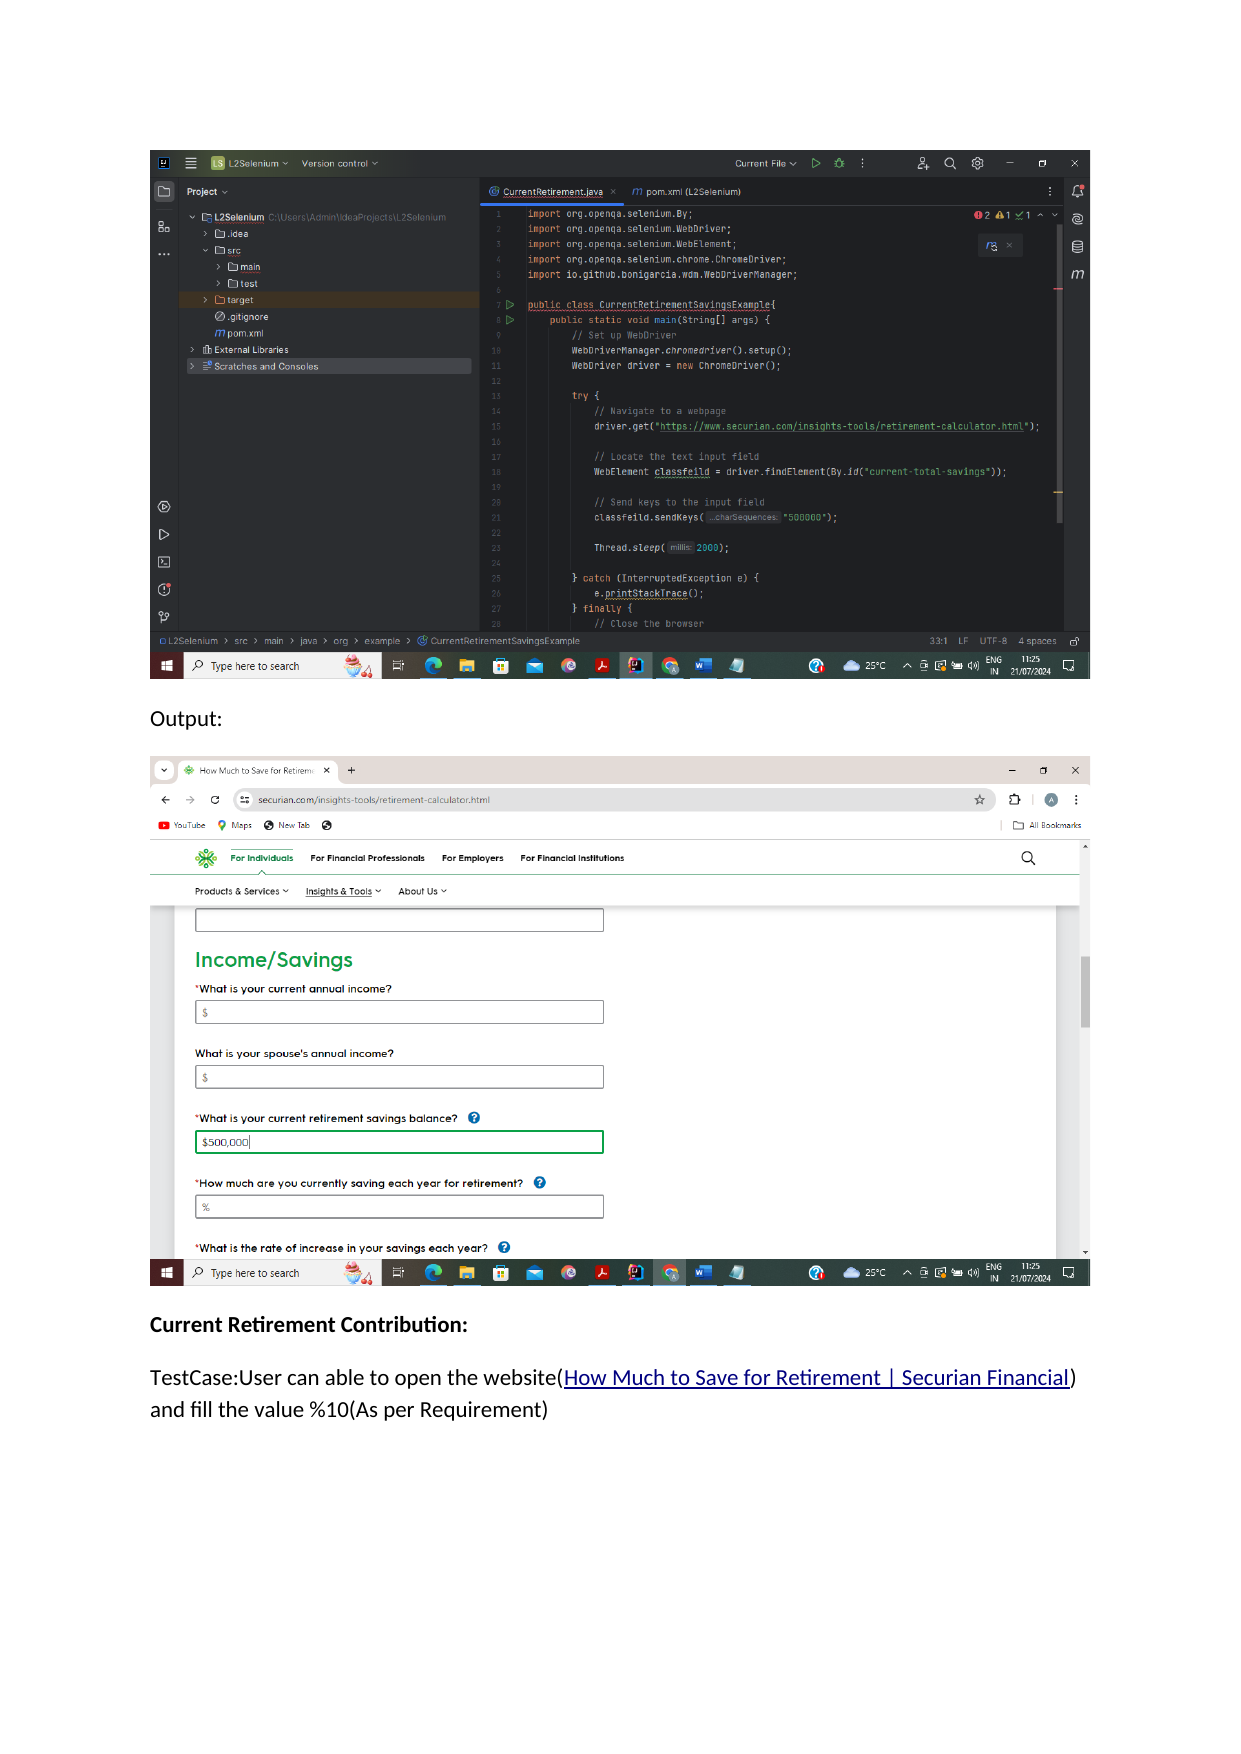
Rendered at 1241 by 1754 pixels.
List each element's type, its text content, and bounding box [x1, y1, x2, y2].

text Current Retirement Contribution: [150, 1310, 1090, 1338]
text Output: [150, 704, 1090, 732]
text TestCase:User can able to open the website(How Much to Save for Retirement | Securian Financial) and fill the value %10(As per Requirement) [150, 1363, 1090, 1423]
